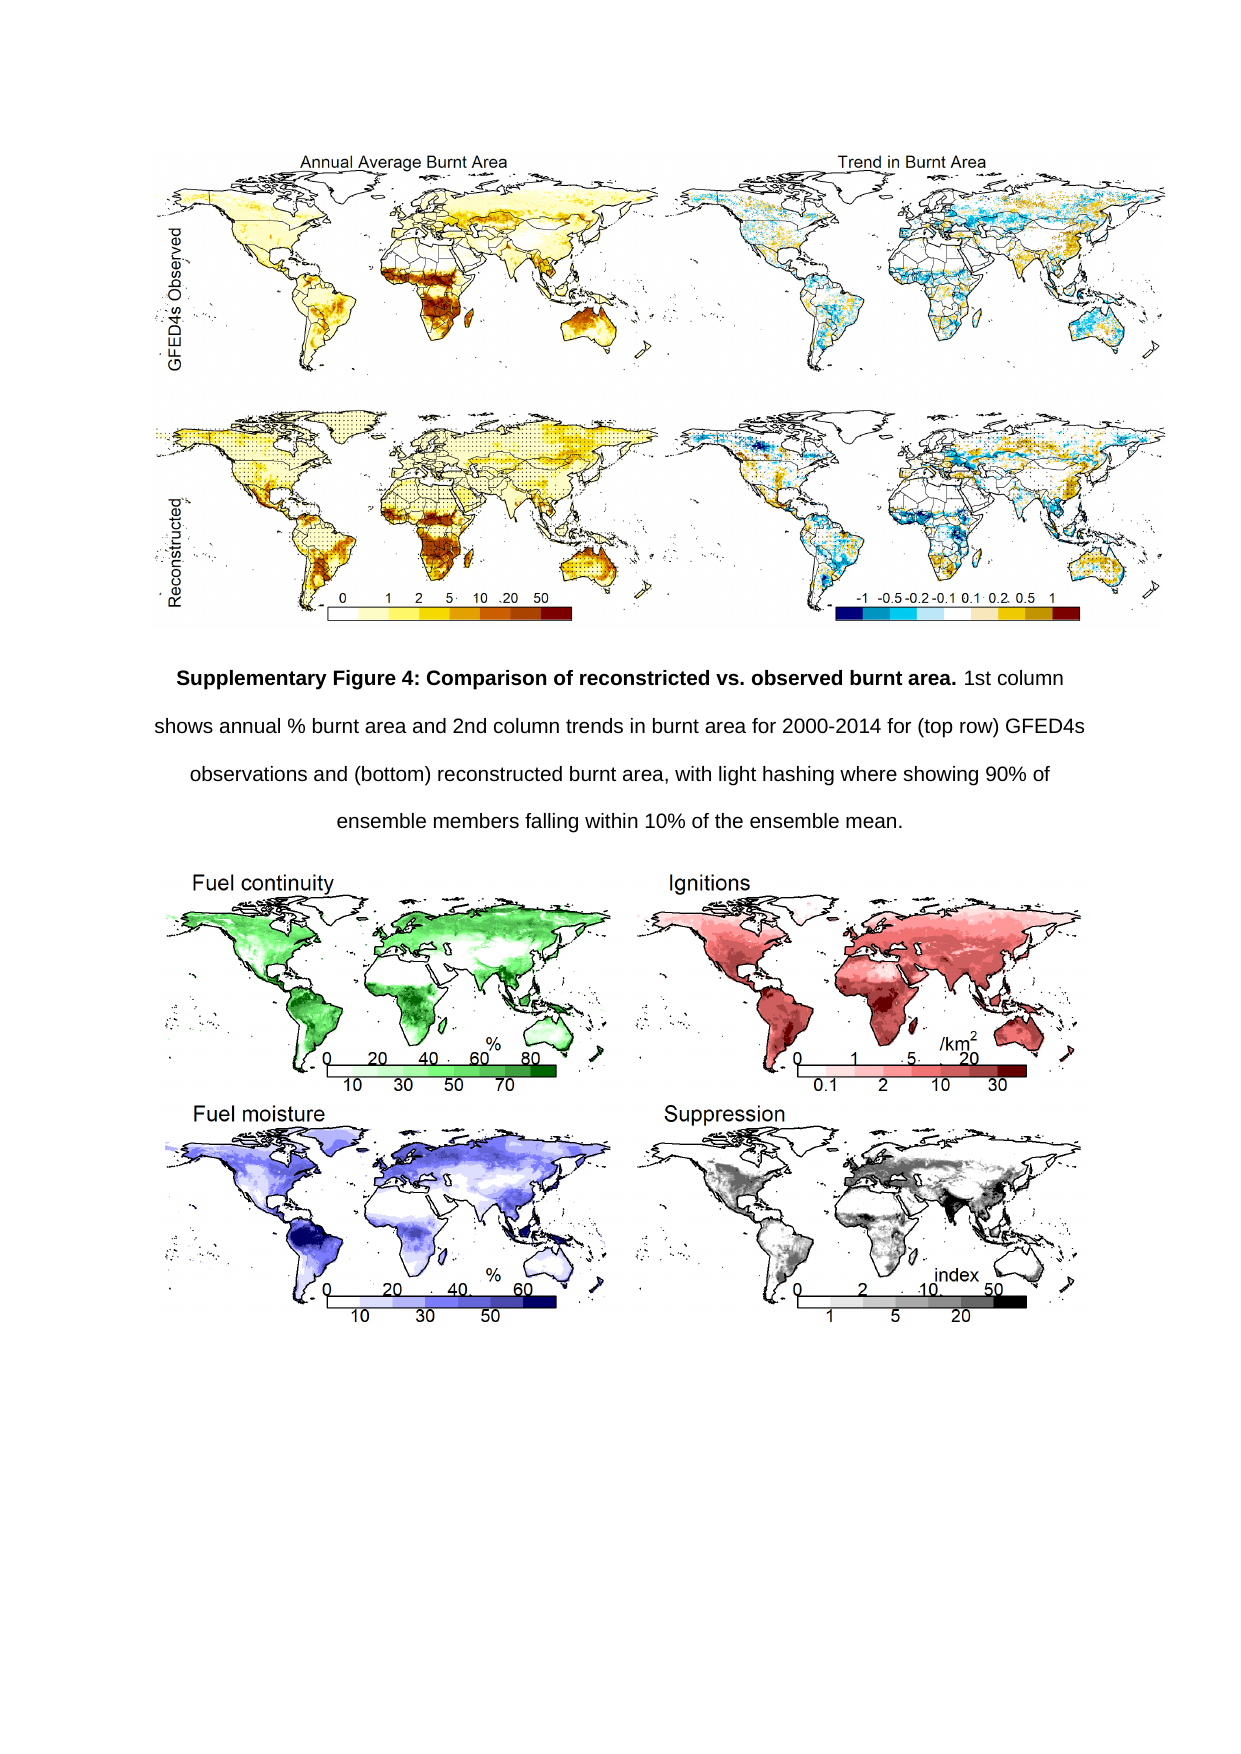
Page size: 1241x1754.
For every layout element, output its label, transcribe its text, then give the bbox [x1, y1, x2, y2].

picture [150, 150, 1166, 629]
picture [150, 867, 1091, 1329]
text Supplementary Figure 4: Comparison of reconstricted vs. observed burnt area. 1st column shows annual % burnt area and 2nd column trends in burnt area for 2000-2014 for (top row) GFED4s observations and (bottom) reconstructed burnt area, with light hashing where showing 90% of ensemble members falling within 10% of the ensemble mean. [150, 666, 1090, 833]
